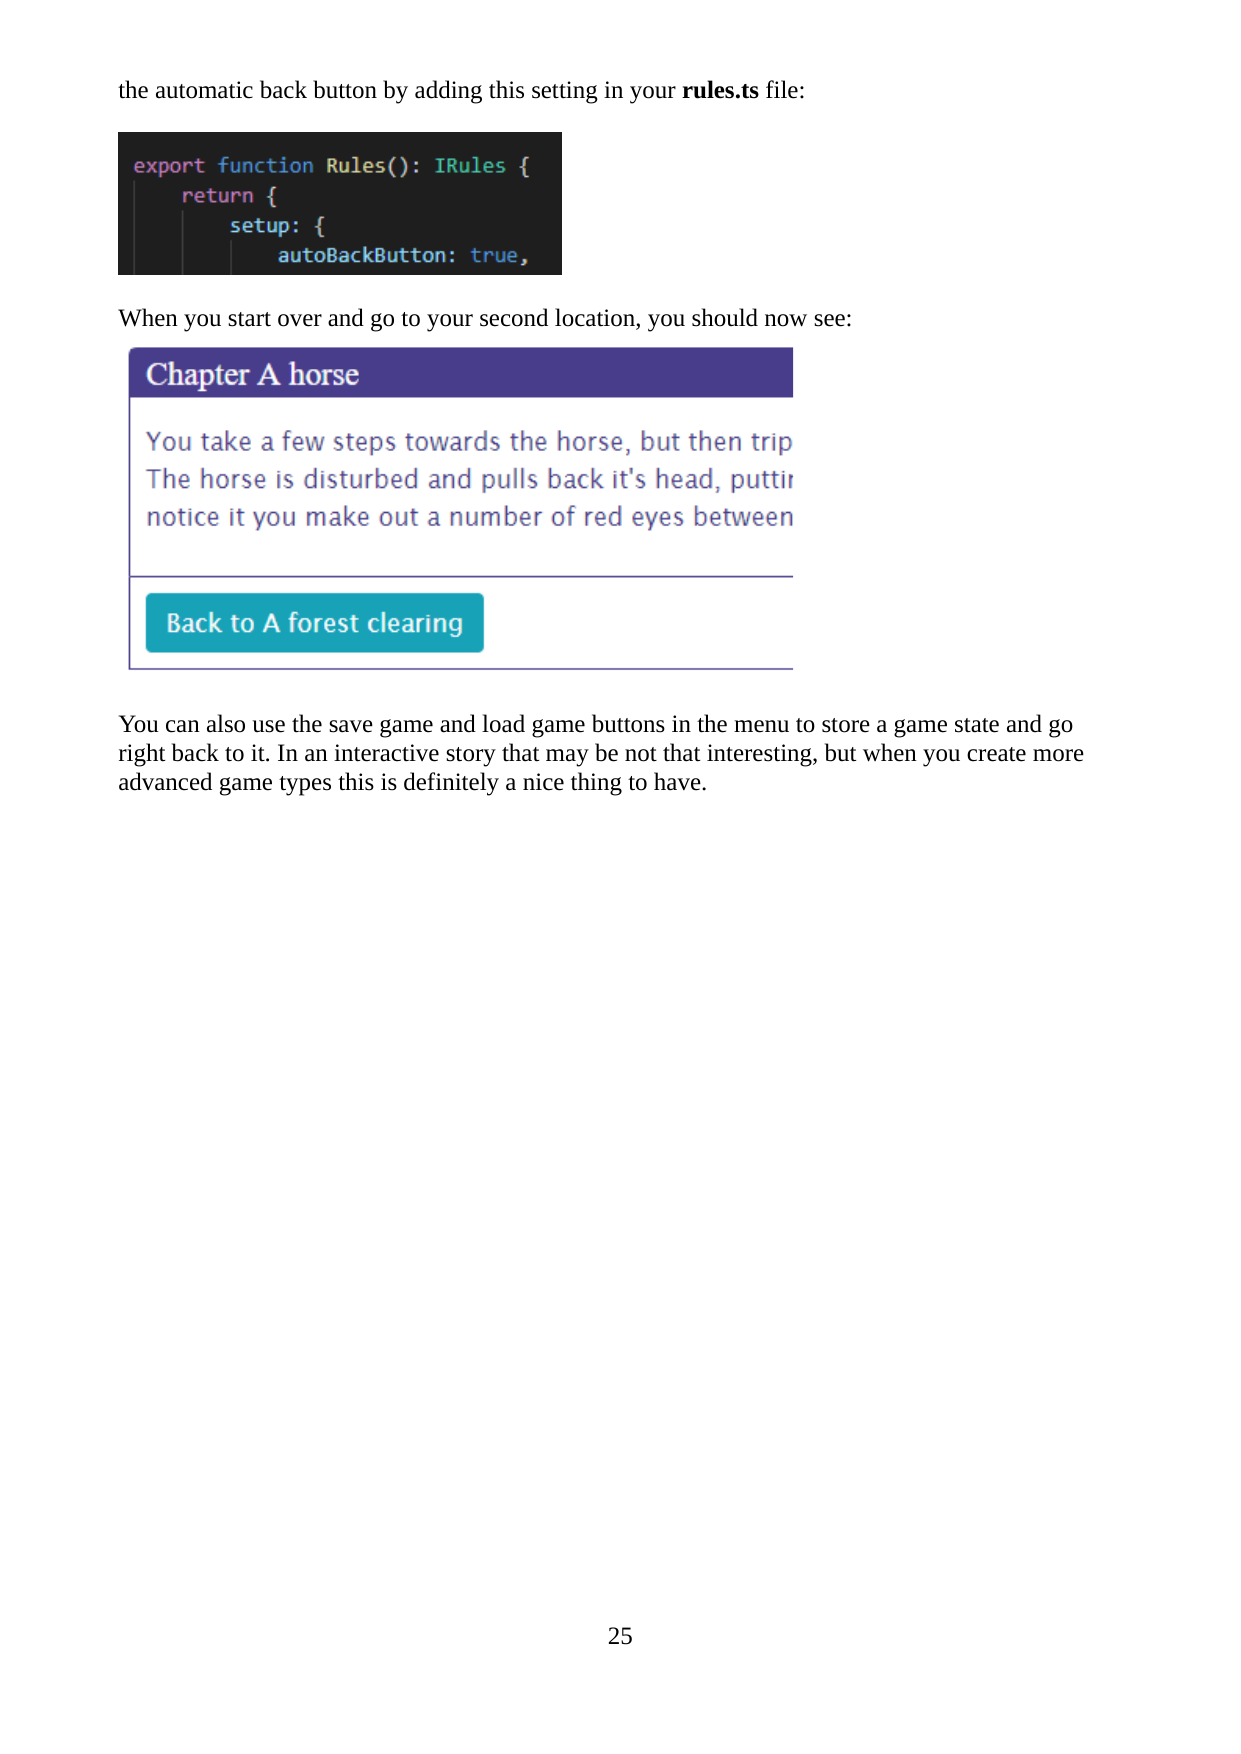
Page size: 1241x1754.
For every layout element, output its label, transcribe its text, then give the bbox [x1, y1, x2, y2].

text the automatic back button by adding this setting in your rules.ts file: [118, 75, 1122, 104]
text When you start over and go to your second location, you should now see: [118, 303, 1122, 332]
text You can also use the save game and load game buttons in the menu to store a game state and go right back to it. In an interactive story that may be not that interesting, but when you create more advanced game types this is definitely a nice thing to have. [118, 709, 1122, 796]
